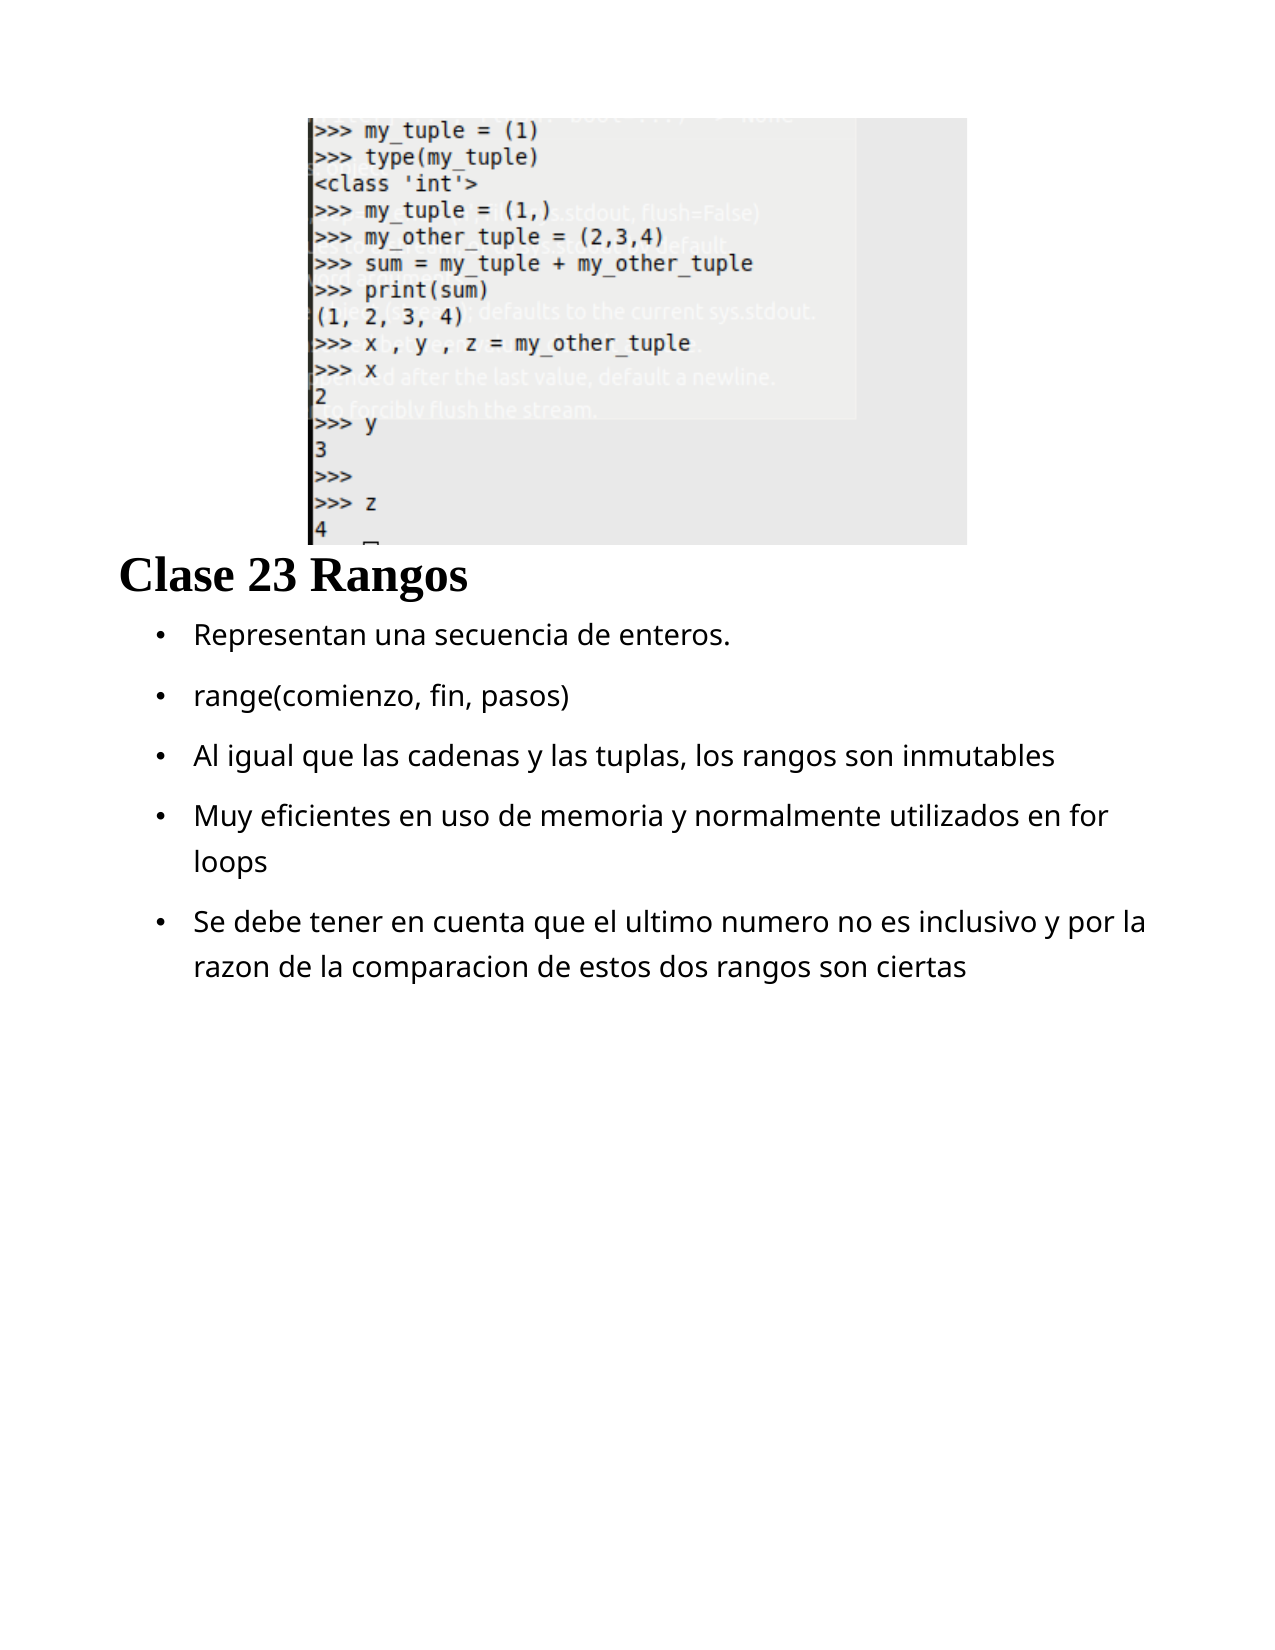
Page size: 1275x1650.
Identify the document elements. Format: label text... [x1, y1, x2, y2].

list Al igual que las cadenas y las tuplas, los rangos son inmutables [156, 735, 1157, 775]
picture [307, 118, 968, 545]
subtitle Clase 23 Rangos [118, 118, 1157, 602]
list Muy eficientes en uso de memoria y normalmente utilizados en for loops [156, 795, 1157, 881]
list range(comienzo, fin, pasos) [156, 675, 1157, 714]
list Representan una secuencia de enteros. [156, 615, 1157, 654]
list Se debe tener en cuenta que el ultimo numero no es inclusivo y por la razon de la comparacion de estos dos rangos son ciertas [156, 901, 1157, 986]
